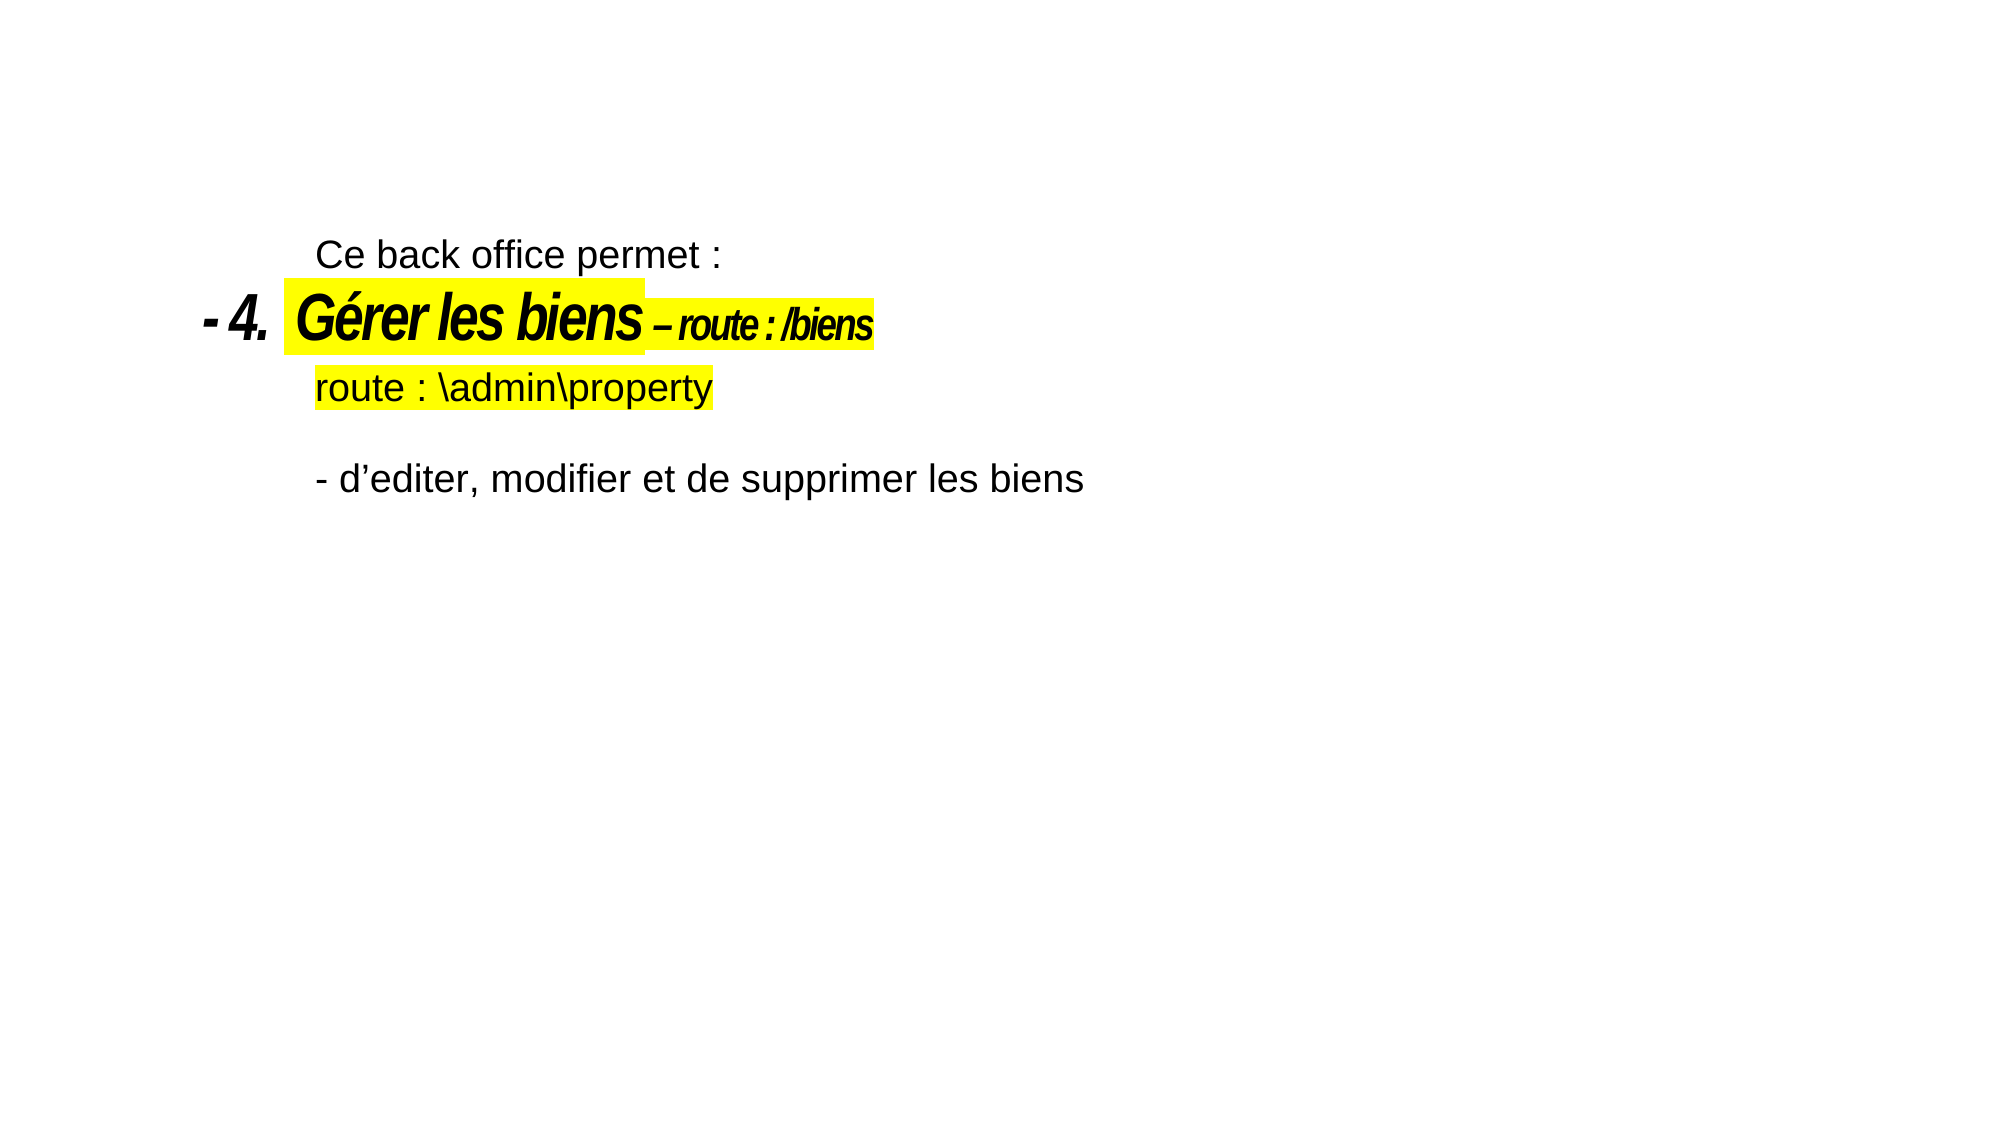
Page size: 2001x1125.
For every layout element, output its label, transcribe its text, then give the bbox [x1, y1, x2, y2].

text - d’editer, modifier et de supprimer les biens [315, 456, 1971, 501]
text route : \admin\property [315, 364, 1971, 410]
text - 4. Gérer les biens – route : /biens [202, 284, 1613, 355]
text Ce back office permet : [315, 231, 1971, 277]
text programmation. [315, 104, 1971, 150]
